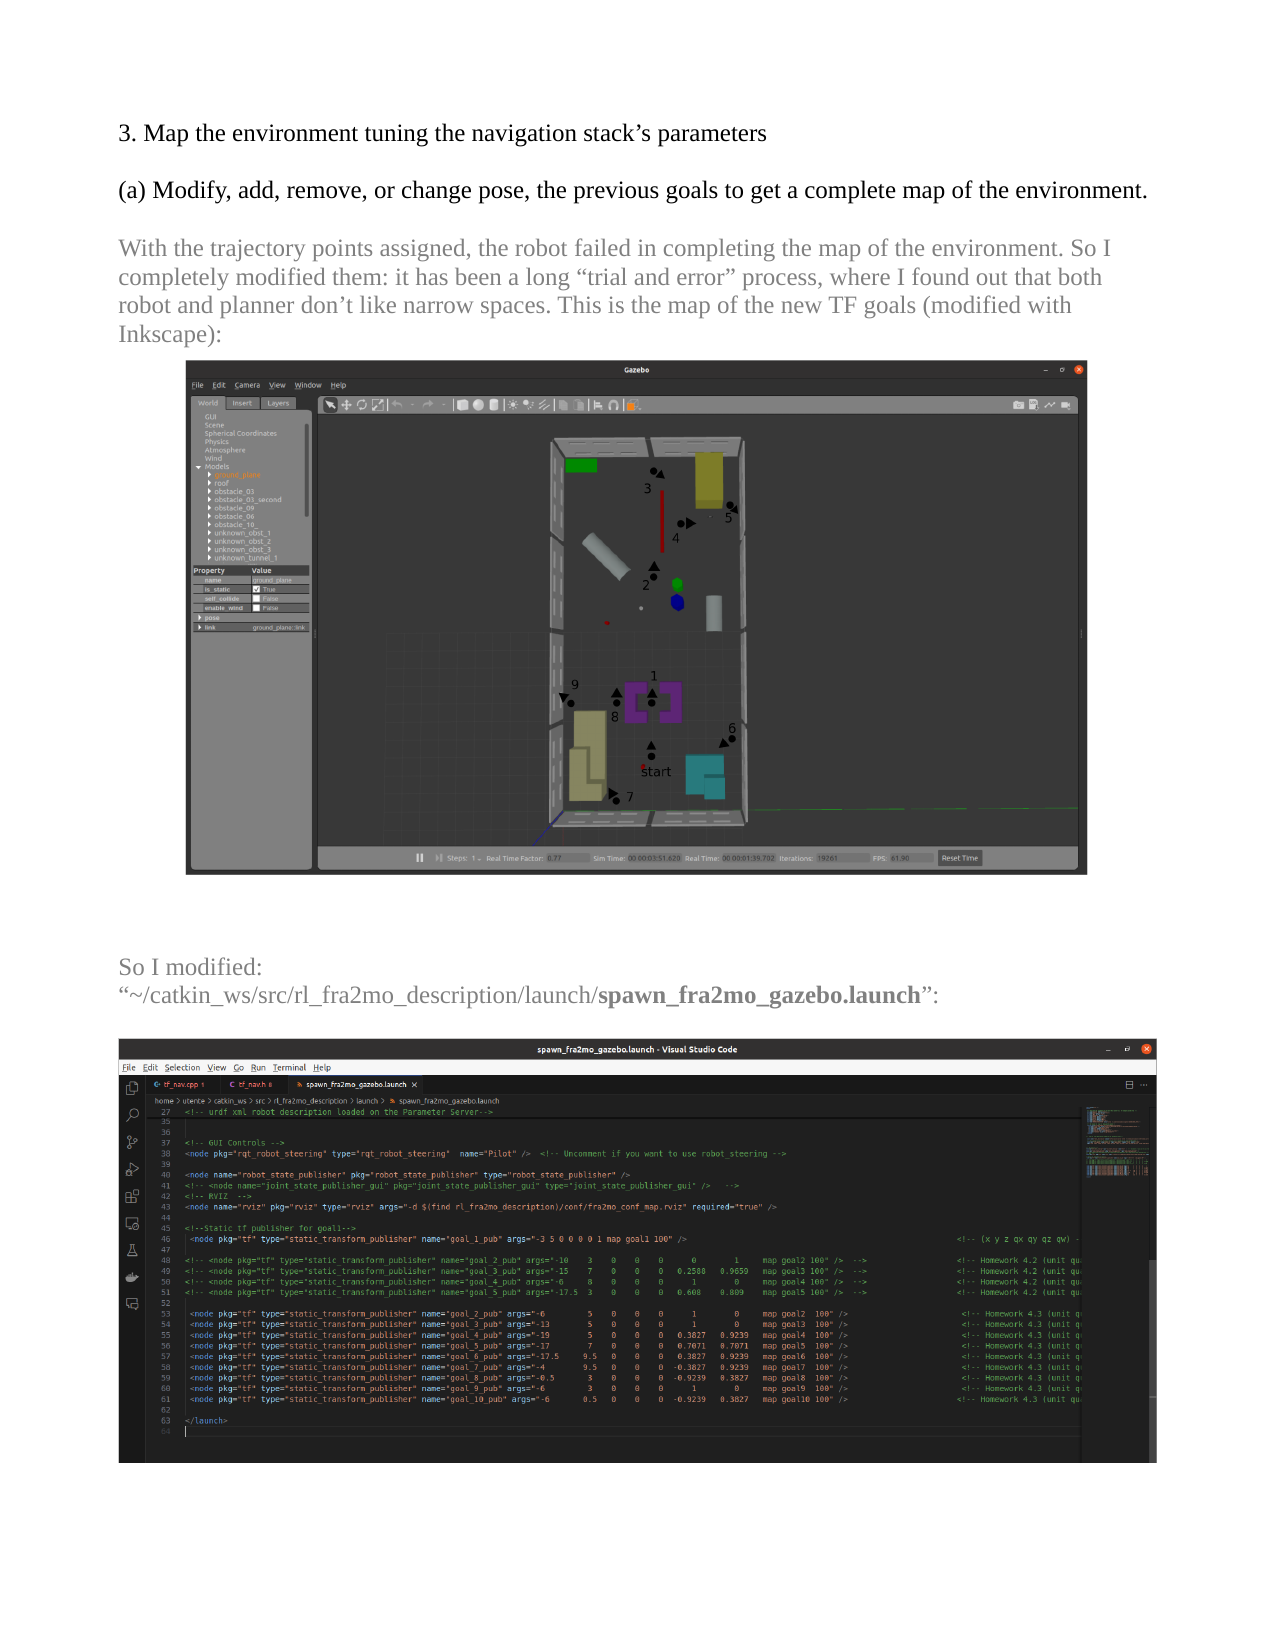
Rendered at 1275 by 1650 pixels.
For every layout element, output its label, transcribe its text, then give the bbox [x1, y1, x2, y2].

text With the trajectory points assigned, the robot failed in completing the map of the environment. So I completely modified them: it has been a long “trial and error” process, where I found out that both robot and planner don’t like narrow spaces. This is the map of the new TF goals (modified with Inkscape): [118, 233, 1157, 348]
picture [185, 360, 1088, 875]
picture [118, 1038, 1157, 1463]
text 3. Map the environment tuning the navigation stack’s parameters [118, 118, 1157, 147]
text So I modified: [118, 952, 1157, 981]
text “~/catkin_ws/src/rl_fra2mo_description/launch/spawn_fra2mo_gazebo.launch”: [118, 981, 1157, 1009]
text (a) Modify, add, remove, or change pose, the previous goals to get a complete map of the environment. [118, 176, 1157, 204]
